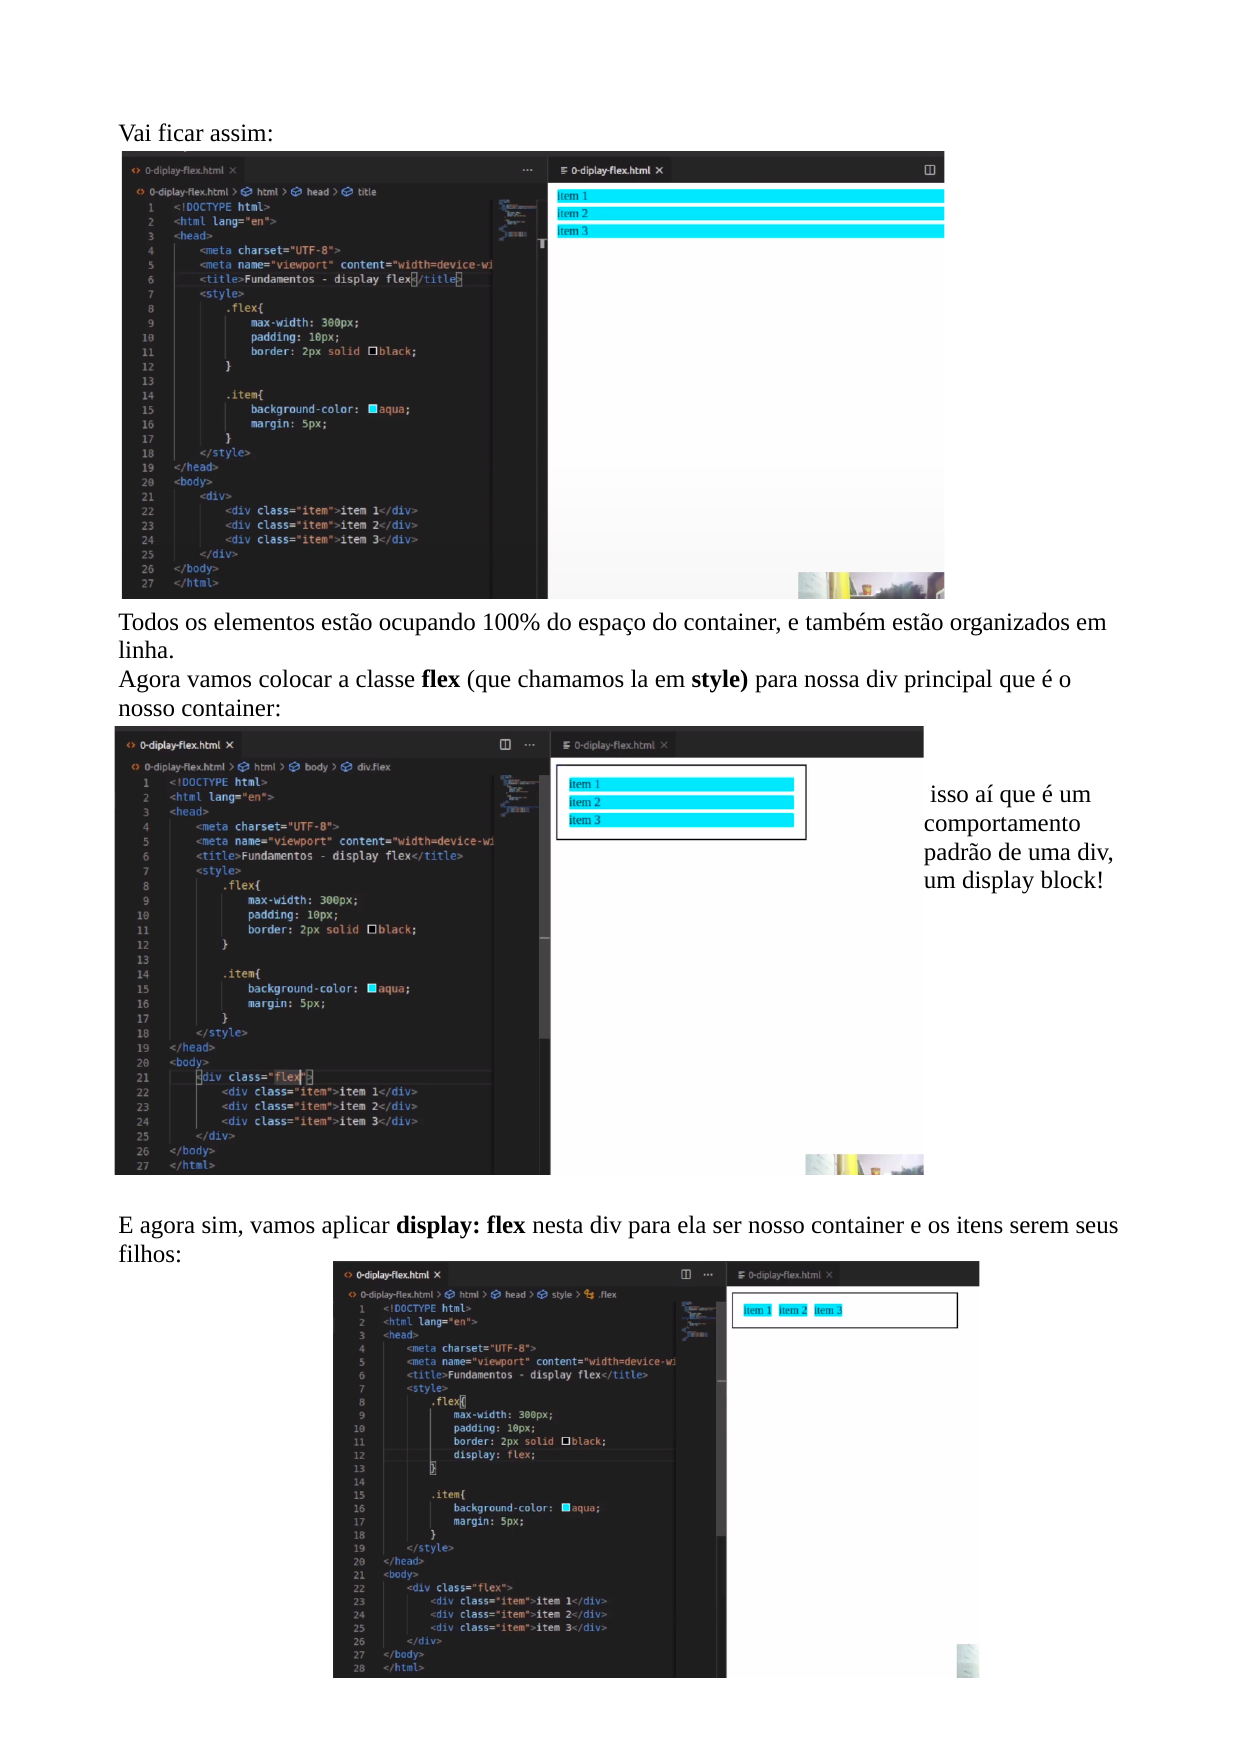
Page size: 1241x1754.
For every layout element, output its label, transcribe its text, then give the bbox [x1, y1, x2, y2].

picture [333, 1261, 980, 1678]
picture [121, 151, 945, 599]
text isso aí que é um comportamento padrão de uma div, um display block! [924, 779, 1122, 894]
text Vai ficar assim: [118, 118, 1122, 147]
text E agora sim, vamos aplicar display: flex nesta div para ela ser nosso container e os itens serem seus filhos: [118, 1211, 1122, 1268]
text Todos os elementos estão ocupando 100% do espaço do container, e também estão organizados em linha. [118, 607, 1122, 664]
text Agora vamos colocar a classe flex (que chamamos la em style) para nossa div principal que é o nosso container: [118, 664, 1122, 722]
picture [114, 726, 924, 1175]
